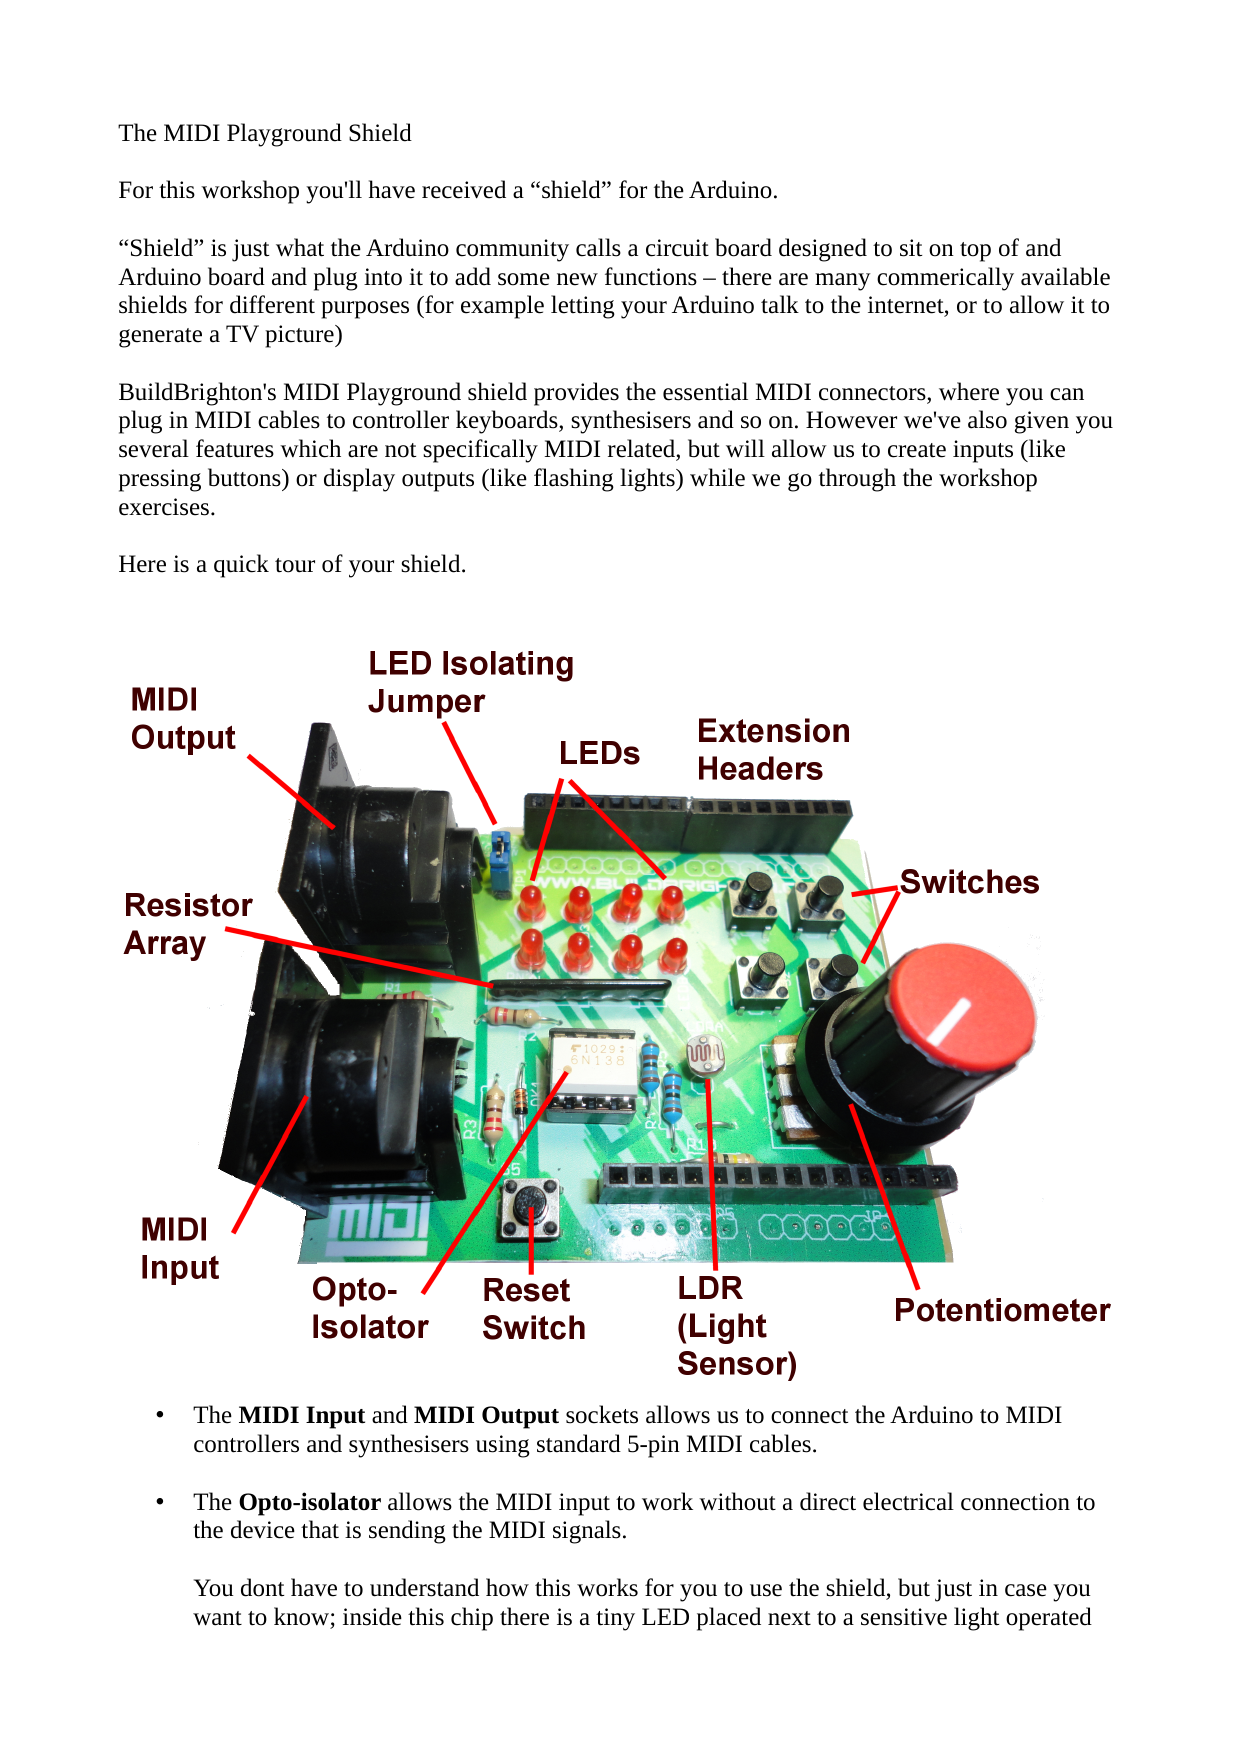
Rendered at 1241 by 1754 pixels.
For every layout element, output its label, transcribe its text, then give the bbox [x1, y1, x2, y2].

list The Opto-isolator allows the MIDI input to work without a direct electrical connection to the device that is sending the MIDI signals. [156, 1487, 1122, 1544]
text “Shield” is just what the Arduino community calls a circuit board designed to sit on top of and Arduino board and plug into it to add some new functions – there are many commerically available shields for different purposes (for example letting your Arduino talk to the internet, or to allow it to generate a TV picture) [118, 233, 1122, 348]
text BuildBrighton's MIDI Playground shield provides the essential MIDI connectors, where you can plug in MIDI cables to controller keyboards, synthesisers and so on. However we've also given you several features which are not specifically MIDI related, but will allow us to create inputs (like pressing buttons) or display outputs (like flashing lights) while we go through the workshop exercises. [118, 377, 1122, 521]
list You dont have to understand how this works for you to use the shield, but just in case you want to know; inside this chip there is a tiny LED placed next to a sensitive light operated [156, 1573, 1122, 1631]
text Here is a quick tour of your shield. [118, 549, 1122, 578]
text For this workshop you'll have received a “shield” for the Arduino. [118, 176, 1122, 204]
list The MIDI Input and MIDI Output sockets allows us to connect the Arduino to MIDI controllers and synthesisers using standard 5-pin MIDI cables. [156, 1401, 1122, 1458]
text The MIDI Playground Shield [118, 118, 1122, 147]
